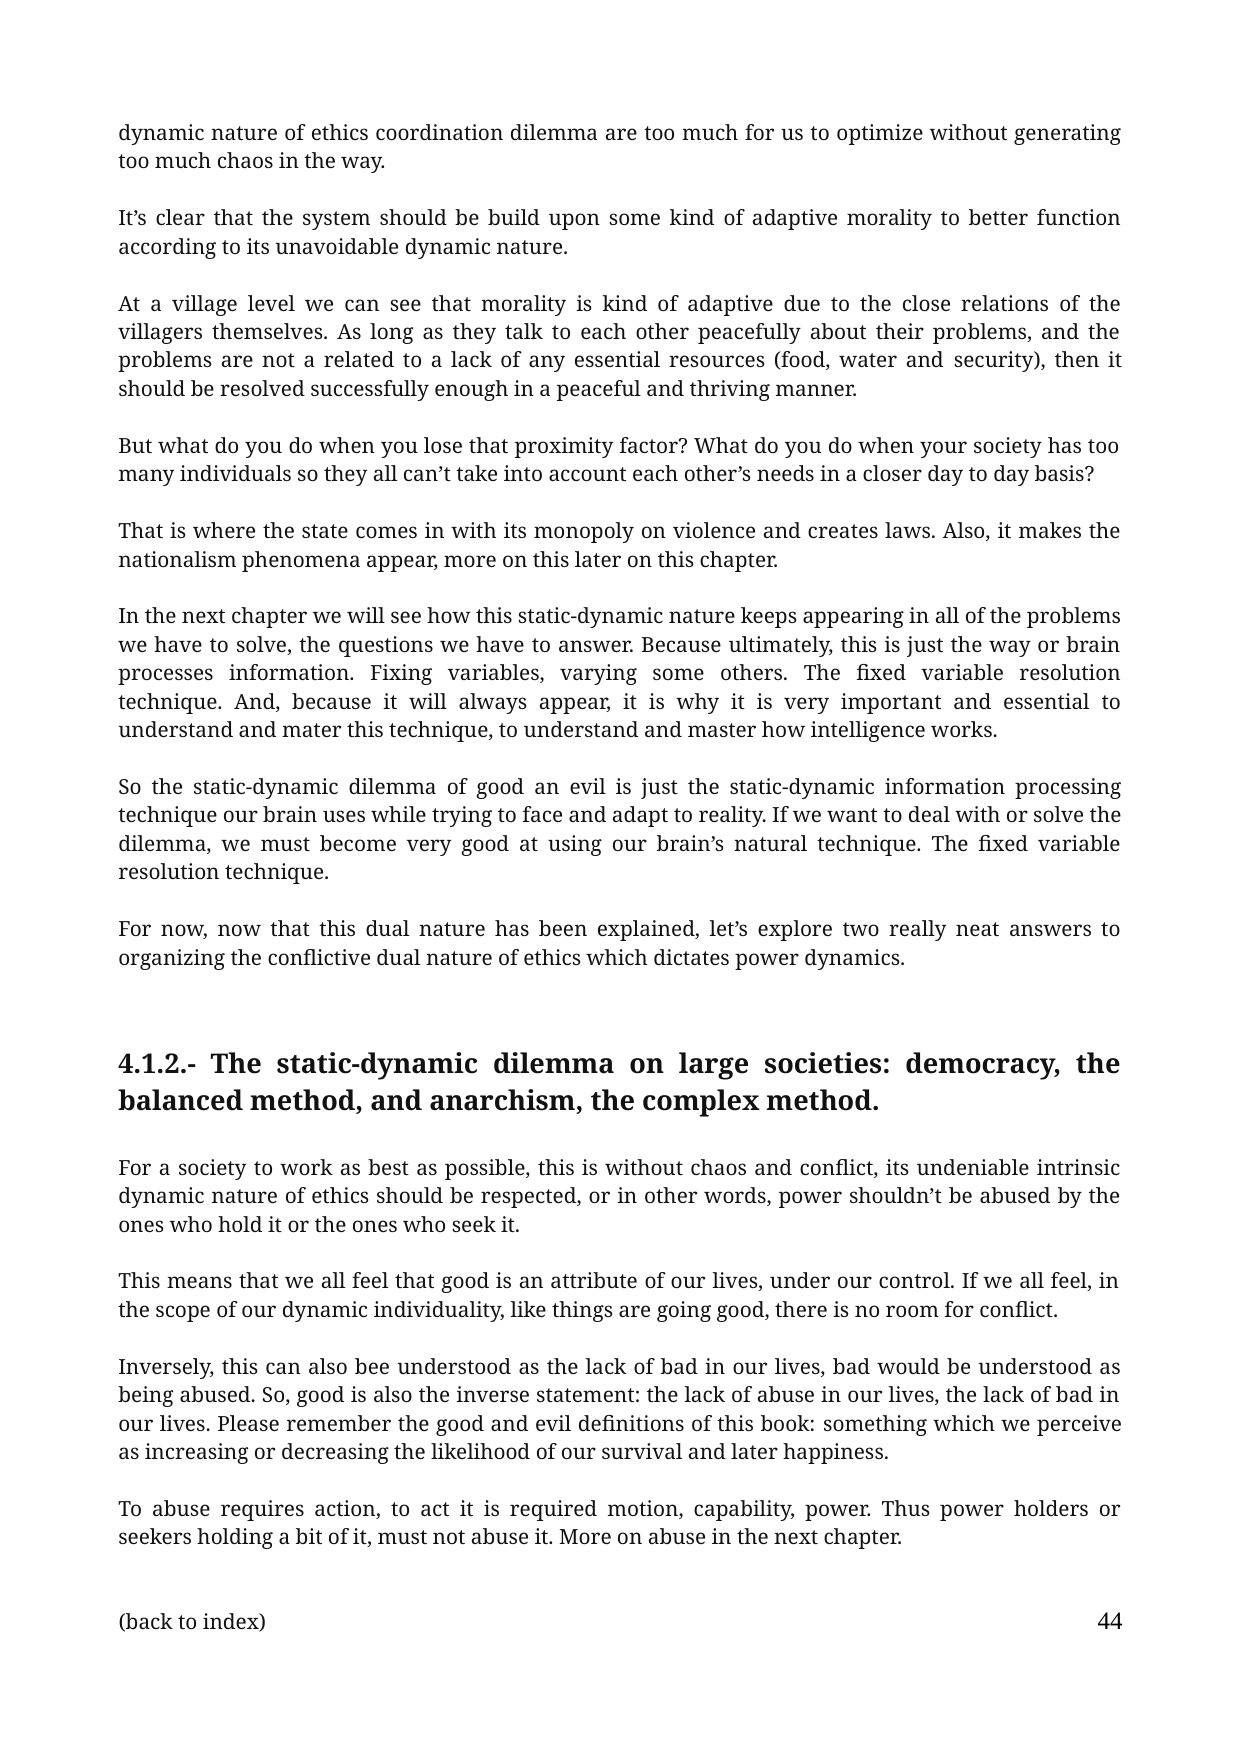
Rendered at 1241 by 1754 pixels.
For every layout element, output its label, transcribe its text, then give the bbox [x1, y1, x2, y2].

text That is where the state comes in with its monopoly on violence and creates laws. Also, it makes the nationalism phenomena appear, more on this later on this chapter. [118, 516, 1122, 573]
text For a society to work as best as possible, this is without chaos and conflict, its undeniable intrinsic dynamic nature of ethics should be respected, or in other words, power shouldn’t be abused by the ones who hold it or the ones who seek it. [118, 1153, 1122, 1238]
text So the static-dynamic dilemma of good an evil is just the static-dynamic information processing technique our brain uses while trying to face and adapt to reality. If we want to deal with or solve the dilemma, we must become very good at using our brain’s natural technique. The fixed variable resolution technique. [118, 772, 1122, 886]
text Inversely, this can also bee understood as the lack of bad in our lives, bad would be understood as being abused. So, good is also the inverse statement: the lack of abuse in our lives, the lack of bad in our lives. Please remember the good and evil definitions of this book: something which we perceive as increasing or decreasing the likelihood of our survival and later happiness. [118, 1352, 1122, 1466]
text It’s clear that the system should be build upon some kind of adaptive morality to better function according to its unavoidable dynamic nature. [118, 203, 1122, 260]
text At a village level we can see that morality is kind of adaptive due to the close relations of the villagers themselves. As long as they talk to each other peacefully about their problems, and the problems are not a related to a lack of any essential resources (food, water and security), then it should be resolved successfully enough in a peaceful and thriving manner. [118, 289, 1122, 402]
text This means that we all feel that good is an attribute of our lives, under our control. If we all feel, in the scope of our dynamic individuality, like things are going good, there is no room for conflict. [118, 1267, 1122, 1323]
text In the next chapter we will see how this static-dynamic nature keeps appearing in all of the problems we have to solve, the questions we have to answer. Because ultimately, this is just the way or brain processes information. Fixing variables, varying some others. The fixed variable resolution technique. And, because it will always appear, it is why it is very important and essential to understand and mater this technique, to understand and master how intelligence works. [118, 602, 1122, 744]
text But what do you do when you lose that proximity factor? What do you do when your society has too many individuals so they all can’t take into account each other’s needs in a closer day to day basis? [118, 431, 1122, 488]
text 4.1.2.- The static-dynamic dilemma on large societies: democracy, the balanced method, and anarchism, the complex method. [118, 1045, 1122, 1119]
text For now, now that this dual nature has been explained, let’s explore two really neat answers to organizing the conflictive dual nature of ethics which dictates power dynamics. [118, 914, 1122, 971]
text To abuse requires action, to act it is required motion, capability, power. Thus power holders or seekers holding a bit of it, must not abuse it. More on abuse in the next chapter. [118, 1494, 1122, 1551]
text dynamic nature of ethics coordination dilemma are too much for us to optimize without generating too much chaos in the way. [118, 118, 1122, 175]
